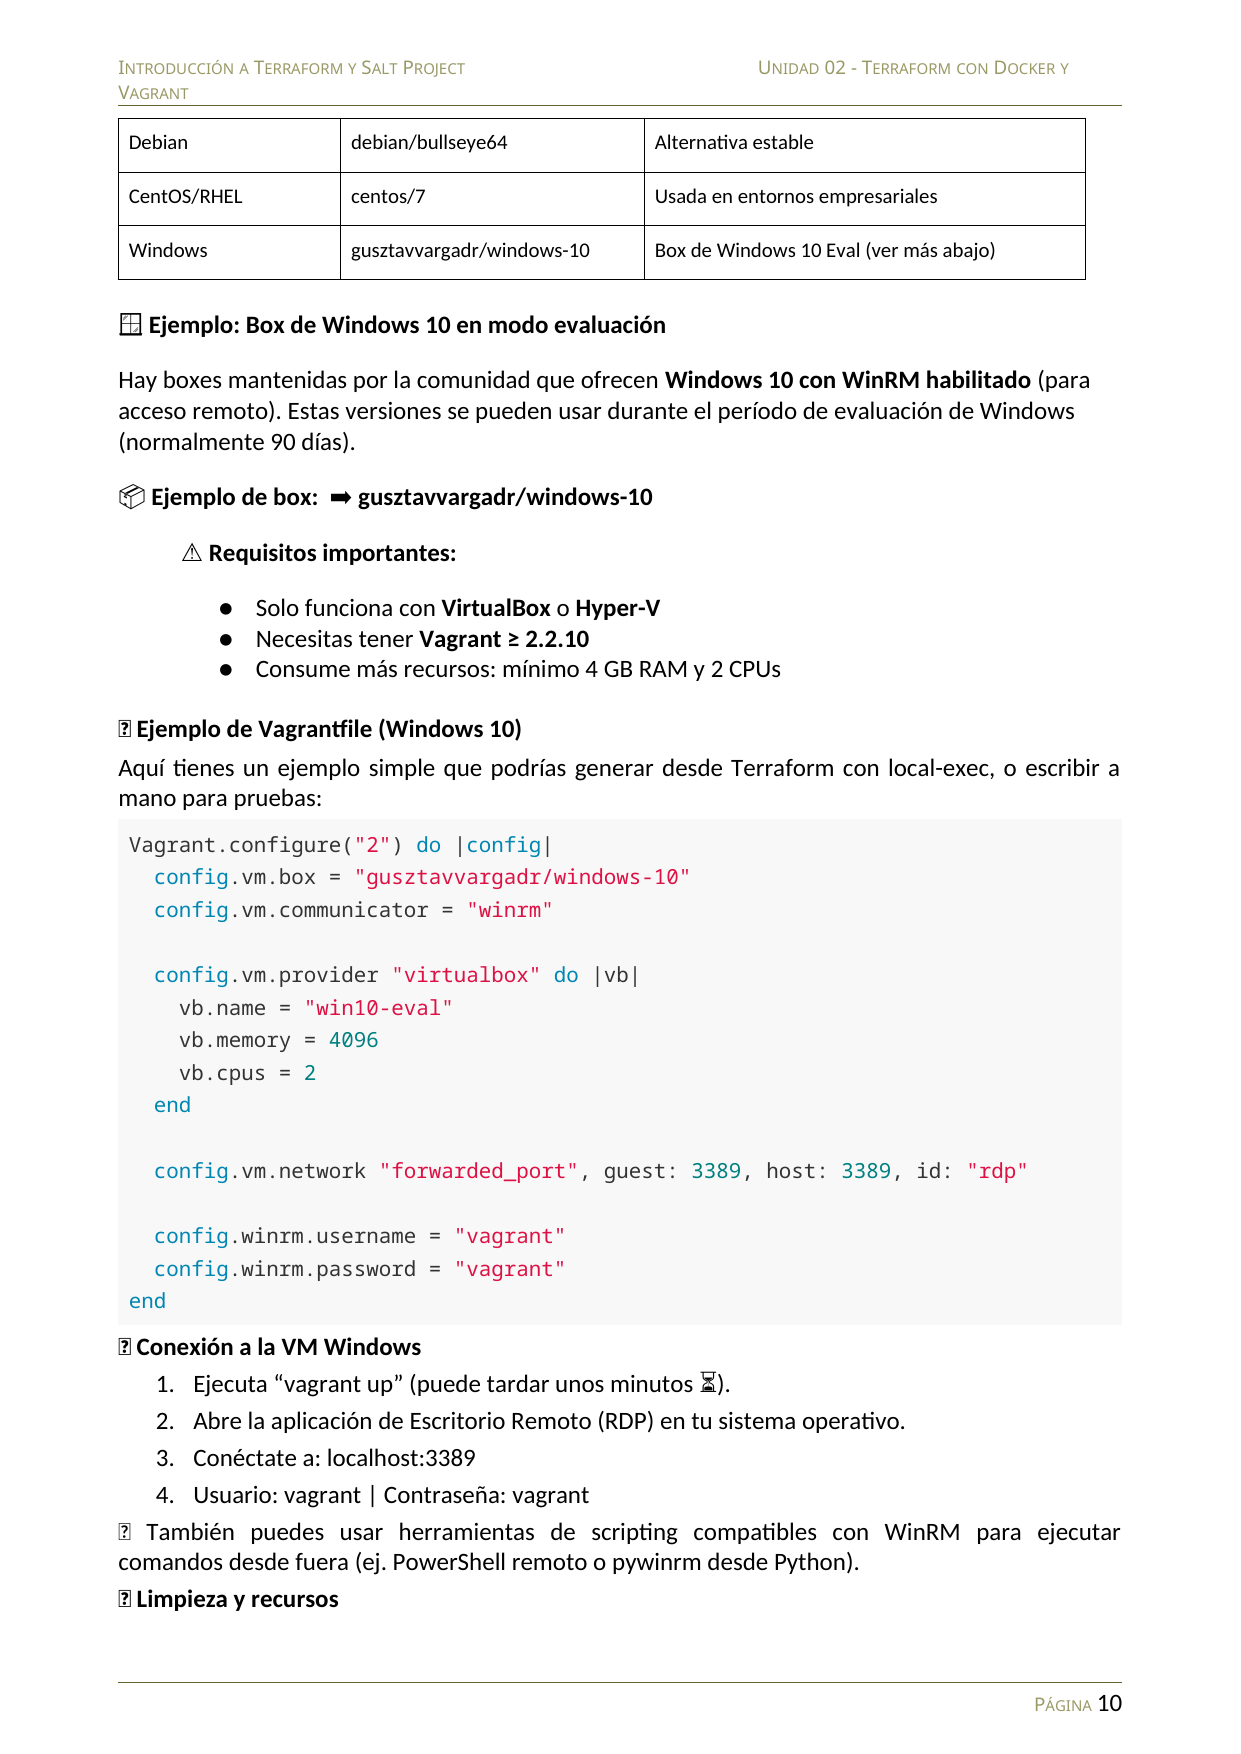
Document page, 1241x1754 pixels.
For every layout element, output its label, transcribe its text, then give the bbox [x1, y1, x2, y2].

table_header Vagrant.configure("2") do |config| config.vm.box = "gusztavvargadr/windows-10" config.vm.communicator = "winrm" config.vm.provider "virtualbox" do |vb| vb.name = "win10-eval" vb.memory = 4096 vb.cpus = 2 end config.vm.network "forwarded_port", guest: 3389, host: 3389, id: "rdp" config.winrm.username = "vagrant" config.winrm.password = "vagrant" end [118, 819, 1122, 1325]
table_cell Usada en entornos empresariales [645, 173, 1085, 225]
list Consume más recursos: mínimo 4 GB RAM y 2 CPUs [218, 653, 1060, 684]
table_cell debian/bullseye64 [341, 119, 644, 172]
table_cell centos/7 [341, 173, 644, 225]
list Solo funciona con VirtualBox o Hyper-V [218, 592, 1060, 623]
text 🔐 También puedes usar herramientas de scripting compatibles con WinRM para ejecutar comandos desde fuera (ej. PowerShell remoto o pywinrm desde Python). [118, 1516, 1122, 1577]
list Necesitas tener Vagrant ≥ 2.2.10 [218, 623, 1060, 653]
list Usuario: vagrant | Contraseña: vagrant [156, 1479, 1122, 1509]
table_cell Box de Windows 10 Eval (ver más abajo) [645, 226, 1085, 279]
text 🧪 Conexión a la VM Windows [118, 1331, 1122, 1362]
table_cell Windows [119, 226, 340, 279]
text 🪟 Ejemplo: Box de Windows 10 en modo evaluación [118, 309, 1122, 340]
text Hay boxes mantenidas por la comunidad que ofrecen Windows 10 con WinRM habilitado (para acceso remoto). Estas versiones se pueden usar durante el período de evaluación de Windows (normalmente 90 días). [118, 365, 1122, 456]
table_cell Debian [119, 119, 340, 172]
text Aquí tienes un ejemplo simple que podrías generar desde Terraform con local-exec, o escribir a mano para pruebas: [118, 752, 1122, 813]
text 📦 Ejemplo de box: ➡️ gusztavvargadr/windows-10 [118, 481, 1122, 512]
table_cell gusztavvargadr/windows-10 [341, 226, 644, 279]
text 🧼 Limpieza y recursos [118, 1583, 1122, 1614]
text ⚠️ Requisitos importantes: [181, 537, 1060, 567]
table_cell Alternativa estable [645, 119, 1085, 172]
list Conéctate a: localhost:3389 [156, 1442, 1122, 1472]
table_cell CentOS/RHEL [119, 173, 340, 225]
list Ejecuta “vagrant up” (puede tardar unos minutos ⏳). [156, 1368, 1122, 1398]
text 📄 Ejemplo de Vagrantfile (Windows 10) [118, 713, 1122, 743]
list Abre la aplicación de Escritorio Remoto (RDP) en tu sistema operativo. [156, 1405, 1122, 1436]
